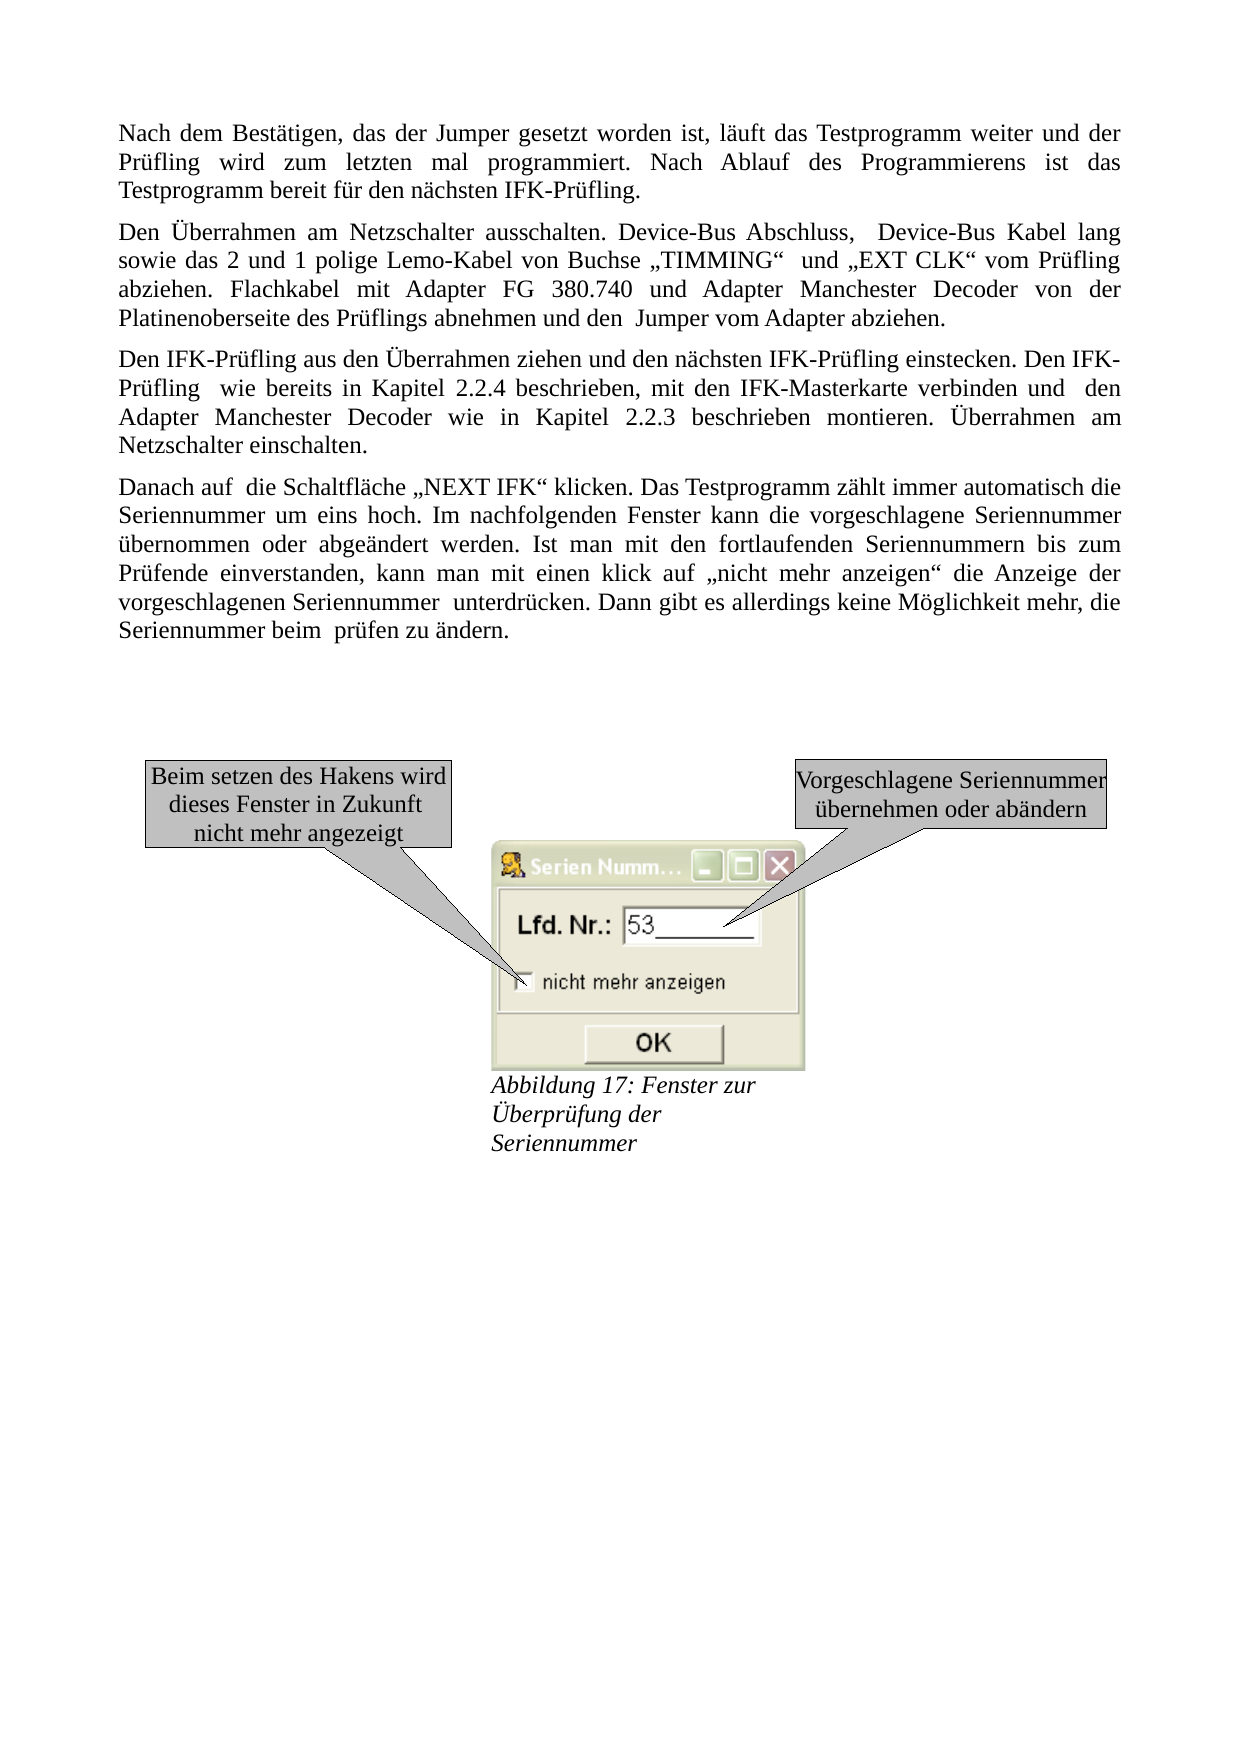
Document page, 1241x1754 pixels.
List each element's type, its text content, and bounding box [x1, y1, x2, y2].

text Den IFK-Prüfling aus den Überrahmen ziehen und den nächsten IFK-Prüfling einstecken. Den IFK-Prüfling wie bereits in Kapitel 2.2.4 beschrieben, mit den IFK-Masterkarte verbinden und den Adapter Manchester Decoder wie in Kapitel 2.2.3 beschrieben montieren. Überrahmen am Netzschalter einschalten. [118, 344, 1122, 459]
text Nach dem Bestätigen, das der Jumper gesetzt worden ist, läuft das Testprogramm weiter und der Prüfling wird zum letzten mal programmiert. Nach Ablauf des Programmierens ist das Testprogramm bereit für den nächsten IFK-Prüfling. [118, 118, 1122, 204]
text Den Überrahmen am Netzschalter ausschalten. Device-Bus Abschluss, Device-Bus Kabel lang sowie das 2 und 1 polige Lemo-Kabel von Buchse „TIMMING“ und „EXT CLK“ vom Prüfling abziehen. Flachkabel mit Adapter FG 380.740 und Adapter Manchester Decoder von der Platinenoberseite des Prüflings abnehmen und den Jumper vom Adapter abziehen. [118, 217, 1122, 332]
picture [491, 840, 806, 1071]
text Danach auf die Schaltfläche „NEXT IFK“ klicken. Das Testprogramm zählt immer automatisch die Seriennummer um eins hoch. Im nachfolgenden Fenster kann die vorgeschlagene Seriennummer übernommen oder abgeändert werden. Ist man mit den fortlaufenden Seriennummern bis zum Prüfende einverstanden, kann man mit einen klick auf „nicht mehr anzeigen“ die Anzeige der vorgeschlagenen Seriennummer unterdrücken. Dann gibt es allerdings keine Möglichkeit mehr, die Seriennummer beim prüfen zu ändern. [118, 472, 1122, 644]
text Abbildung 17: Fenster zur Überprüfung der Seriennummer [491, 1071, 805, 1157]
